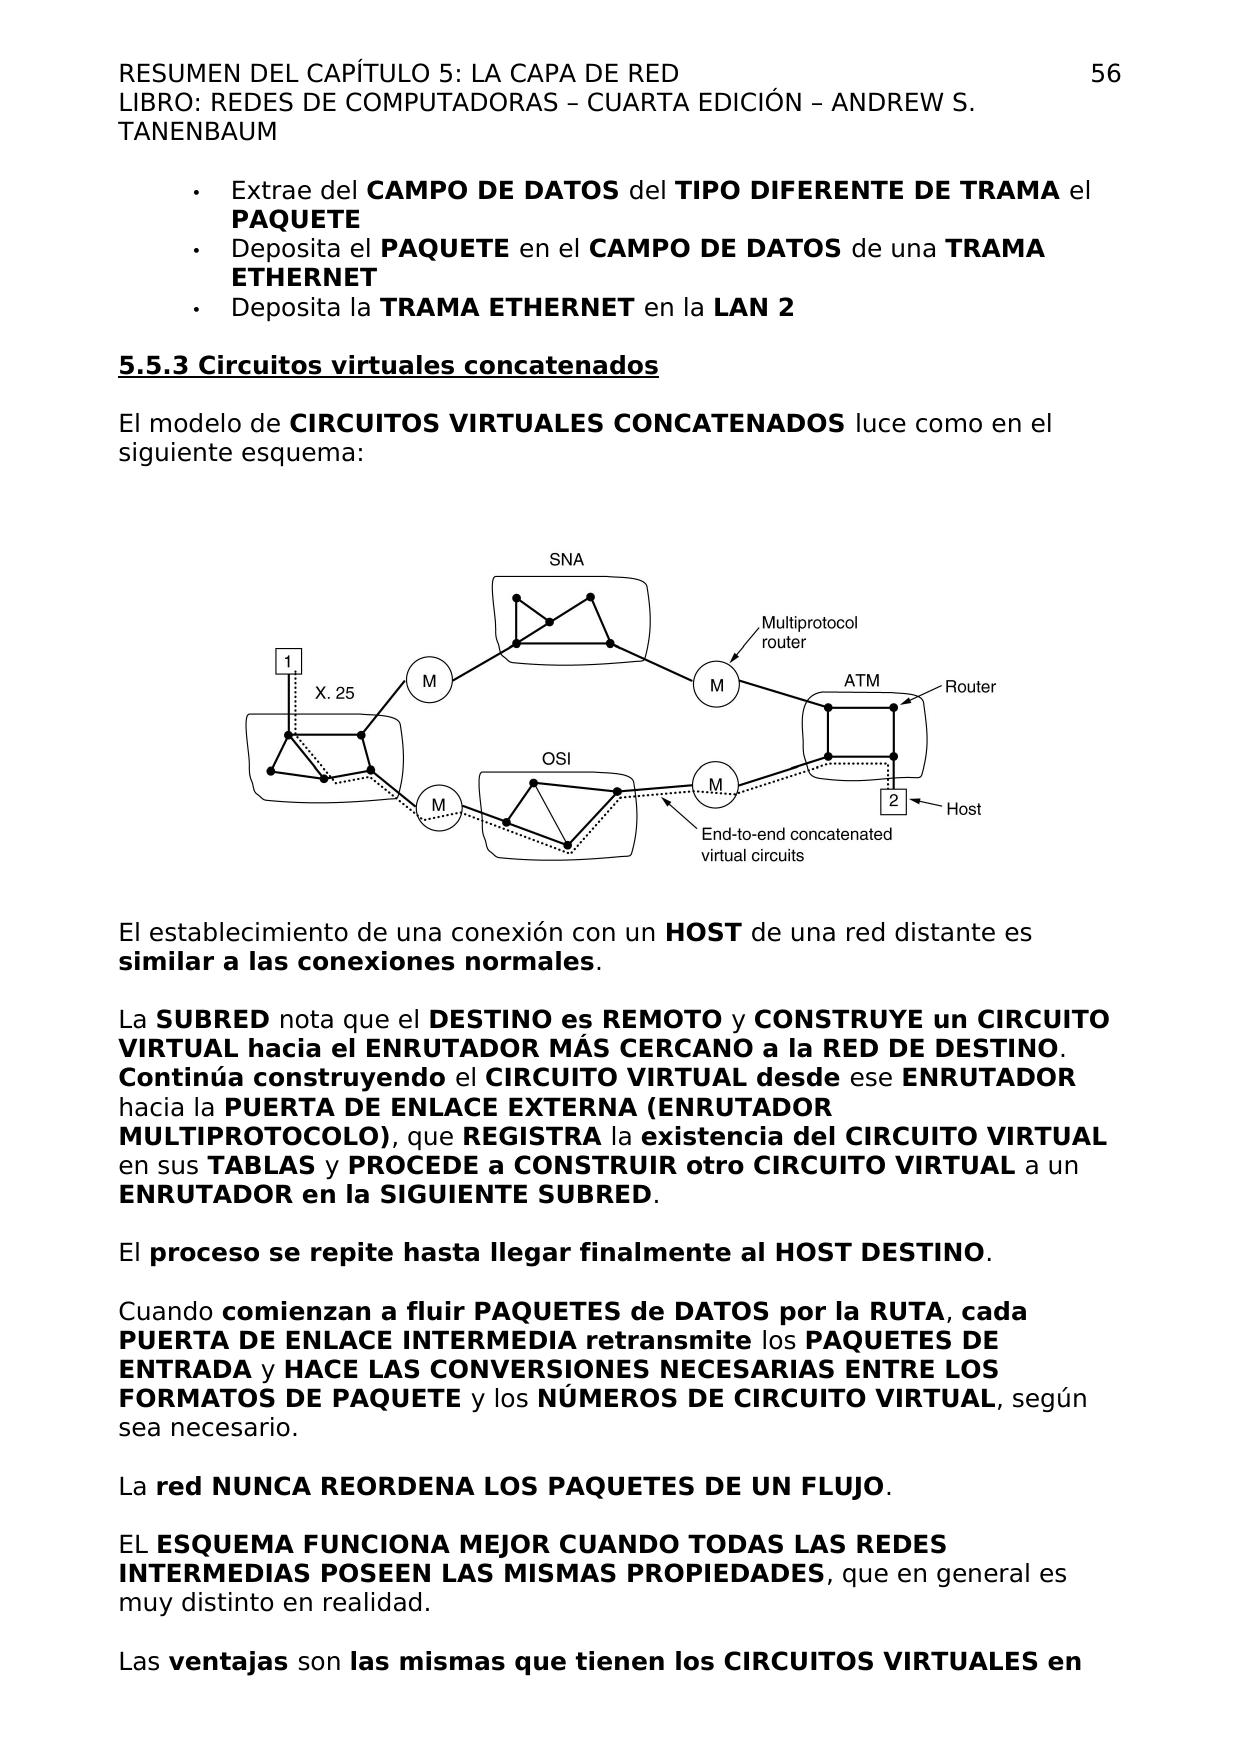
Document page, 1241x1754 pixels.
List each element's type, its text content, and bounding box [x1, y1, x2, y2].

list Deposita el PAQUETE en el CAMPO DE DATOS de una TRAMA ETHERNET [193, 234, 1122, 293]
text 5.5.3 Circuitos virtuales concatenados [118, 351, 1122, 380]
text El modelo de CIRCUITOS VIRTUALES CONCATENADOS luce como en el siguiente esquema: [118, 409, 1122, 468]
text Las ventajas son las mismas que tienen los CIRCUITOS VIRTUALES en [118, 1647, 1122, 1676]
text El proceso se repite hasta llegar finalmente al HOST DESTINO. [118, 1238, 1122, 1268]
text El establecimiento de una conexión con un HOST de una red distante es similar a las conexiones normales. [118, 918, 1122, 976]
list Deposita la TRAMA ETHERNET en la LAN 2 [193, 293, 1122, 322]
text Cuando comienzan a fluir PAQUETES de DATOS por la RUTA, cada PUERTA DE ENLACE INTERMEDIA retransmite los PAQUETES DE ENTRADA y HACE LAS CONVERSIONES NECESARIAS ENTRE LOS FORMATOS DE PAQUETE y los NÚMEROS DE CIRCUITO VIRTUAL, según sea necesario. [118, 1297, 1122, 1443]
list Extrae del CAMPO DE DATOS del TIPO DIFERENTE DE TRAMA el PAQUETE [193, 176, 1122, 234]
picture [220, 526, 1020, 889]
text La red NUNCA REORDENA LOS PAQUETES DE UN FLUJO. [118, 1472, 1122, 1501]
text EL ESQUEMA FUNCIONA MEJOR CUANDO TODAS LAS REDES INTERMEDIAS POSEEN LAS MISMAS PROPIEDADES, que en general es muy distinto en realidad. [118, 1530, 1122, 1618]
text La SUBRED nota que el DESTINO es REMOTO y CONSTRUYE un CIRCUITO VIRTUAL hacia el ENRUTADOR MÁS CERCANO a la RED DE DESTINO. Continúa construyendo el CIRCUITO VIRTUAL desde ese ENRUTADOR hacia la PUERTA DE ENLACE EXTERNA (ENRUTADOR MULTIPROTOCOLO), que REGISTRA la existencia del CIRCUITO VIRTUAL en sus TABLAS y PROCEDE a CONSTRUIR otro CIRCUITO VIRTUAL a un ENRUTADOR en la SIGUIENTE SUBRED. [118, 1005, 1122, 1209]
